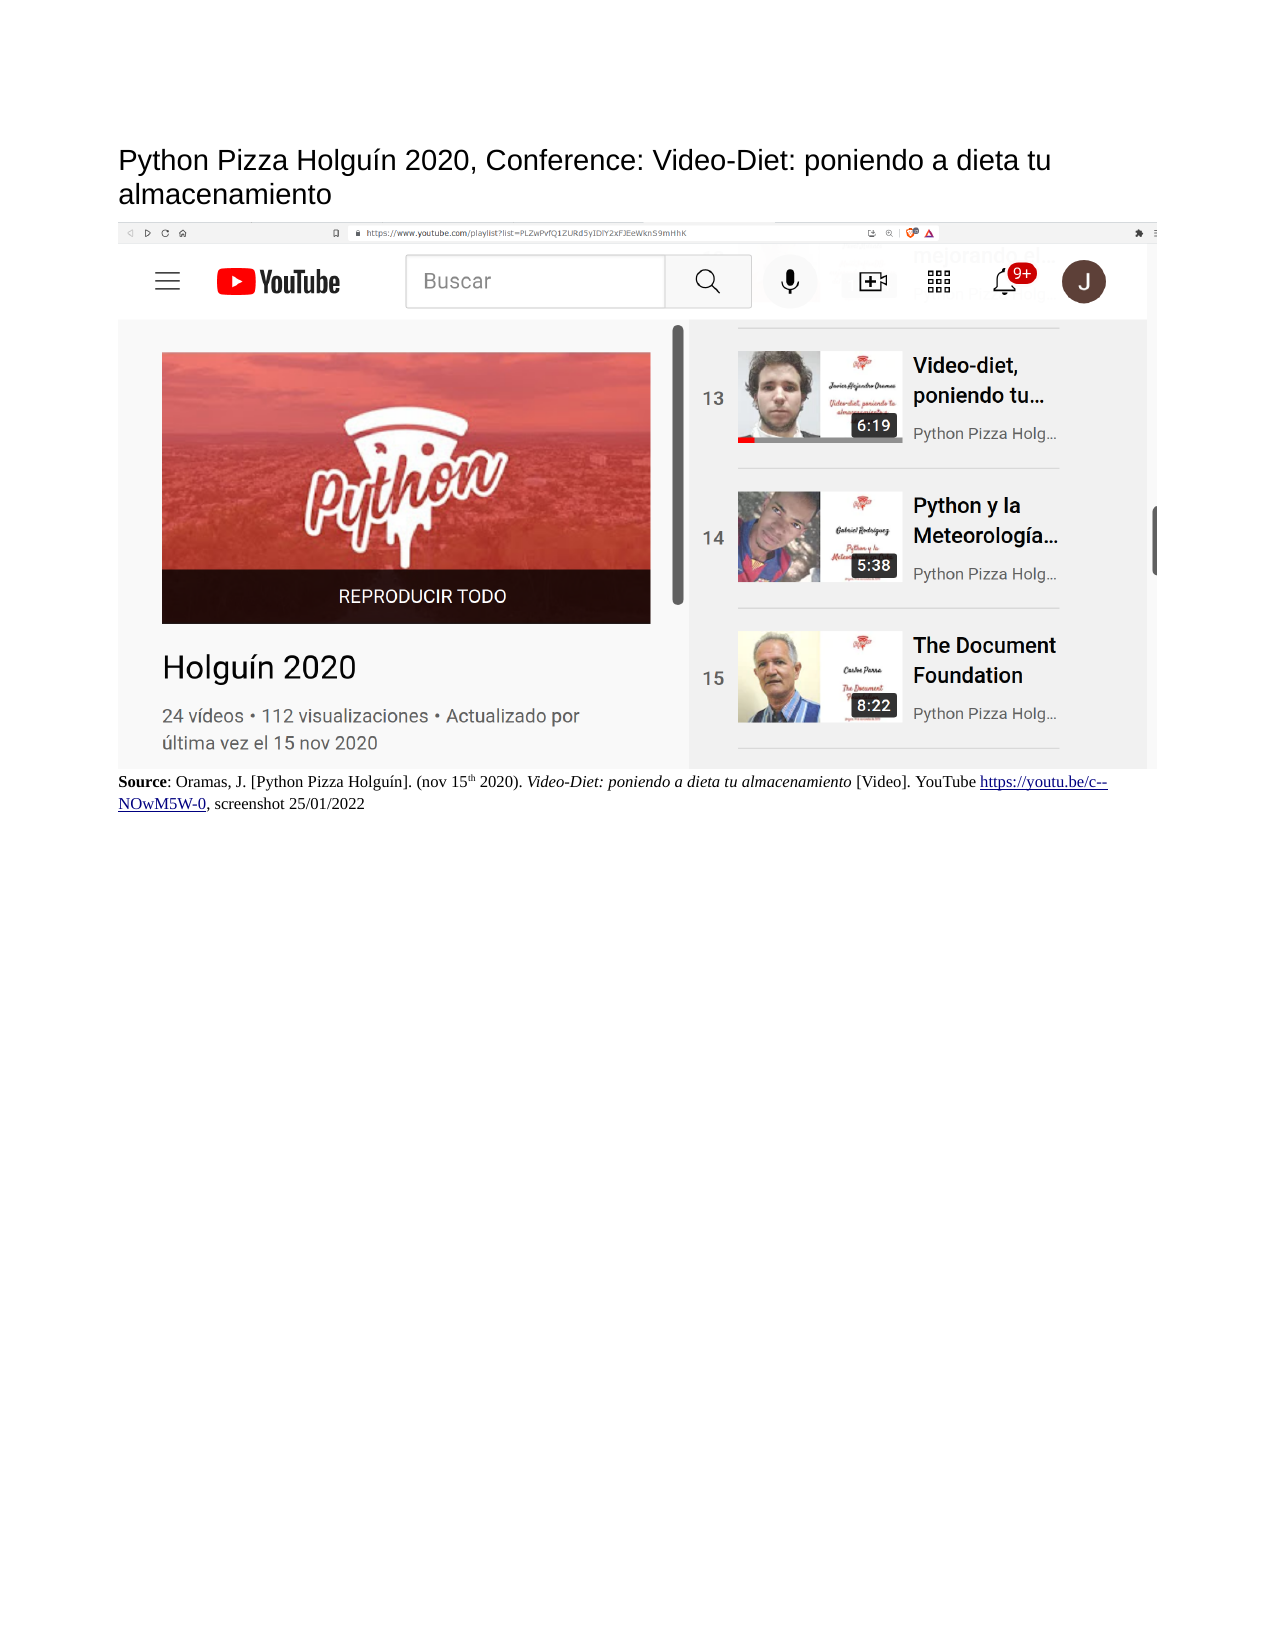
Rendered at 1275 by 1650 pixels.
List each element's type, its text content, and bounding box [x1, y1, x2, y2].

subtitle Python Pizza Holguín 2020, Conference: Video-Diet: poniendo a dieta tu almacenamiento [118, 143, 1157, 210]
picture [118, 222, 1157, 769]
text Source: Oramas, J. [Python Pizza Holguín]. (nov 15th 2020). Video-Diet: poniendo a dieta tu almacenamiento [Video]. YouTube https://youtu.be/c--NOwM5W-0, screenshot 25/01/2022 [118, 769, 1157, 813]
